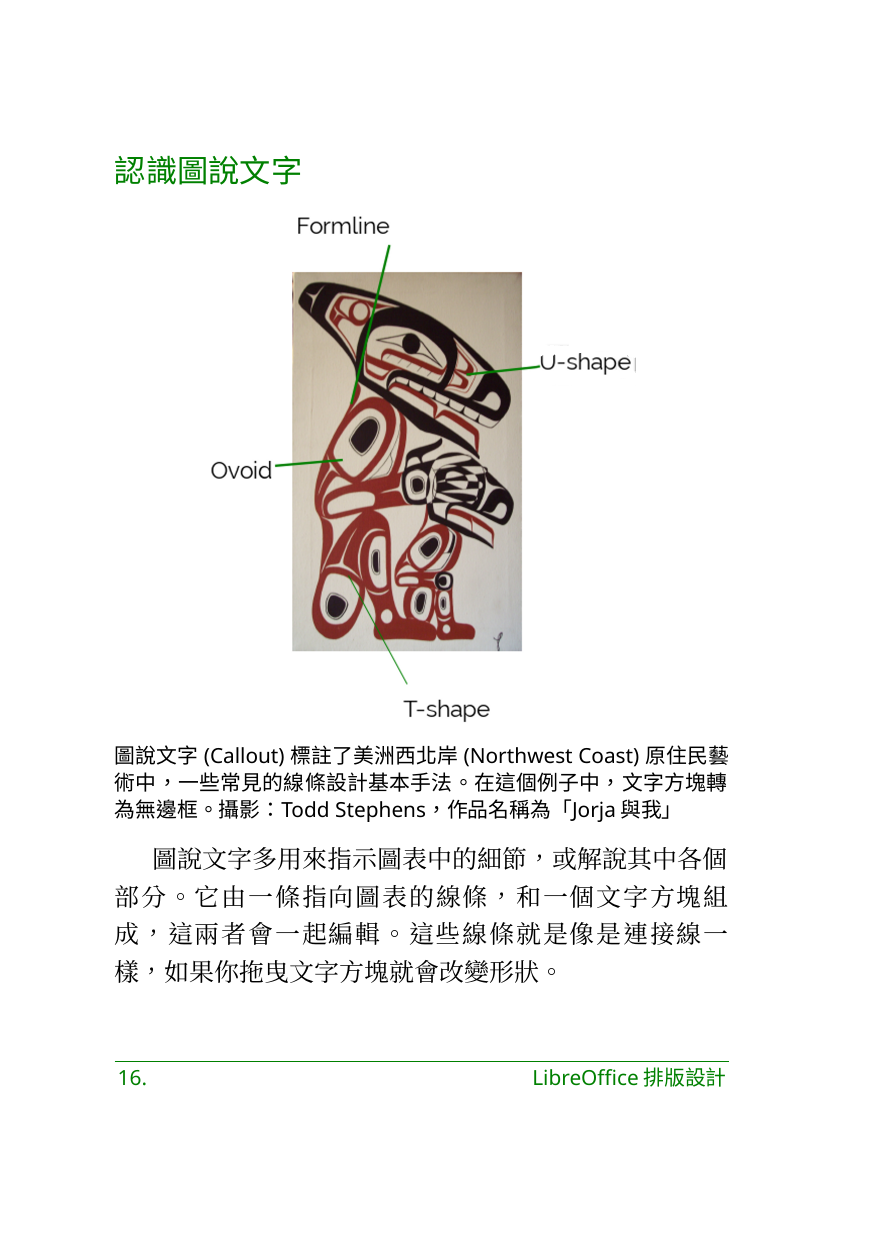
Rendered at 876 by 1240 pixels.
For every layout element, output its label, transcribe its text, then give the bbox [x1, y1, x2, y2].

picture [207, 206, 636, 732]
table_header [115, 207, 729, 734]
text 圖說文字多用來指示圖表中的細節，或解說其中各個部分。它由一條指向圖表的線條，和一個文字方塊組成，這兩者會一起編輯。這些線條就是像是連接線一樣，如果你拖曳文字方塊就會改變形狀。 [114, 838, 729, 988]
subtitle 認識圖說文字 [114, 146, 729, 191]
table_cell 圖說文字 (Callout) 標註了美洲西北岸 (Northwest Coast) 原住民藝術中，一些常見的線條設計基本手法。在這個例子中，文字方塊轉為無邊框。攝影：Todd Stephens，作品名稱為「Jorja與我」 [115, 734, 729, 823]
